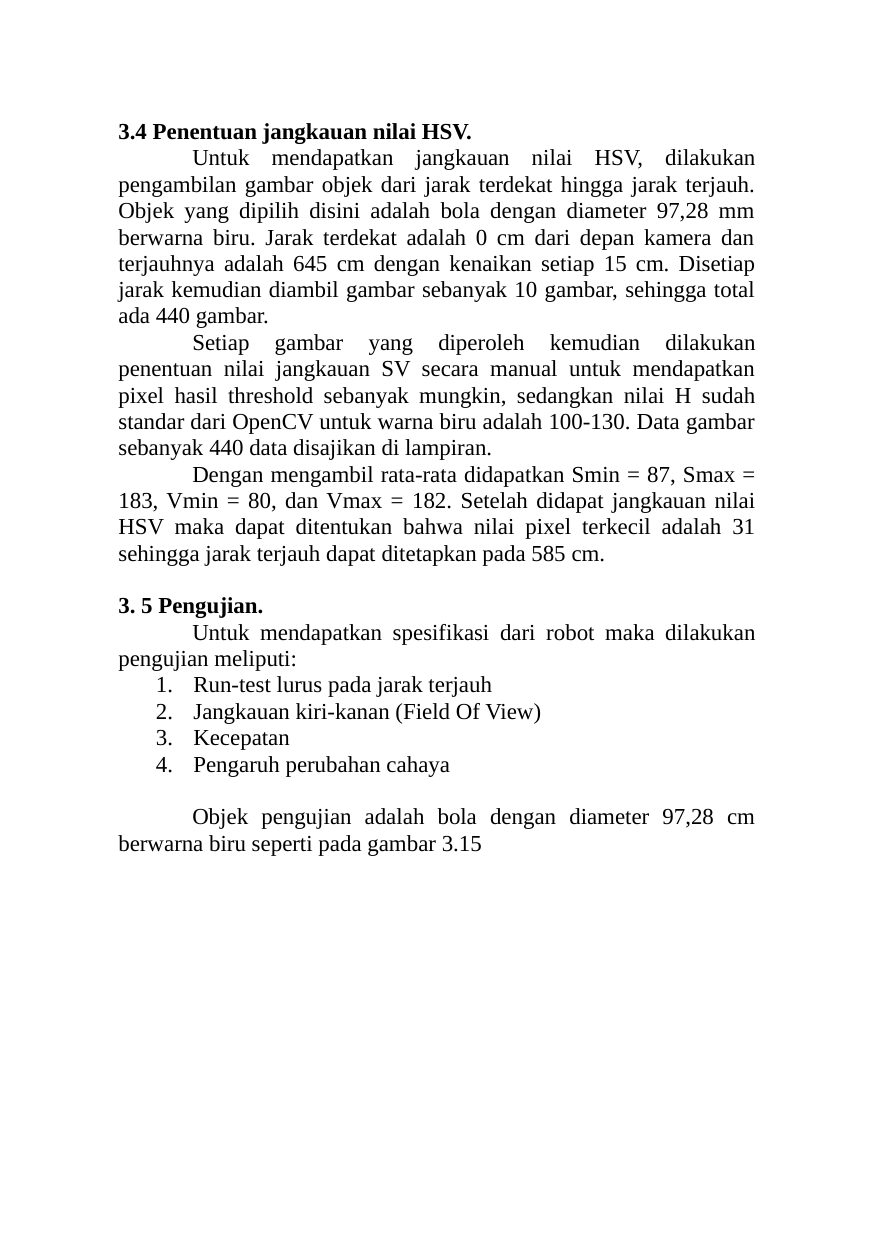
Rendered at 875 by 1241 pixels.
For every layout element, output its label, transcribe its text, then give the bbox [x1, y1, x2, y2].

text Dengan mengambil rata-rata didapatkan Smin = 87, Smax = 183, Vmin = 80, dan Vmax = 182. Setelah didapat jangkauan nilai HSV maka dapat ditentukan bahwa nilai pixel terkecil adalah 31 sehingga jarak terjauh dapat ditetapkan pada 585 cm. [118, 461, 756, 566]
list Jangkauan kiri-kanan (Field Of View) [156, 698, 756, 724]
text 3.4 Penentuan jangkauan nilai HSV. [118, 118, 756, 144]
text Objek pengujian adalah bola dengan diameter 97,28 cm berwarna biru seperti pada gambar 3.15 [118, 803, 756, 856]
list Kecepatan [156, 724, 756, 751]
list Pengaruh perubahan cahaya [156, 751, 756, 777]
text Untuk mendapatkan spesifikasi dari robot maka dilakukan pengujian meliputi: [118, 619, 756, 672]
text 3. 5 Pengujian. [118, 592, 756, 619]
text Untuk mendapatkan jangkauan nilai HSV, dilakukan pengambilan gambar objek dari jarak terdekat hingga jarak terjauh. Objek yang dipilih disini adalah bola dengan diameter 97,28 mm berwarna biru. Jarak terdekat adalah 0 cm dari depan kamera dan terjauhnya adalah 645 cm dengan kenaikan setiap 15 cm. Disetiap jarak kemudian diambil gambar sebanyak 10 gambar, sehingga total ada 440 gambar. [118, 144, 756, 329]
text Setiap gambar yang diperoleh kemudian dilakukan penentuan nilai jangkauan SV secara manual untuk mendapatkan pixel hasil threshold sebanyak mungkin, sedangkan nilai H sudah standar dari OpenCV untuk warna biru adalah 100-130. Data gambar sebanyak 440 data disajikan di lampiran. [118, 329, 756, 461]
list Run-test lurus pada jarak terjauh [156, 672, 756, 698]
